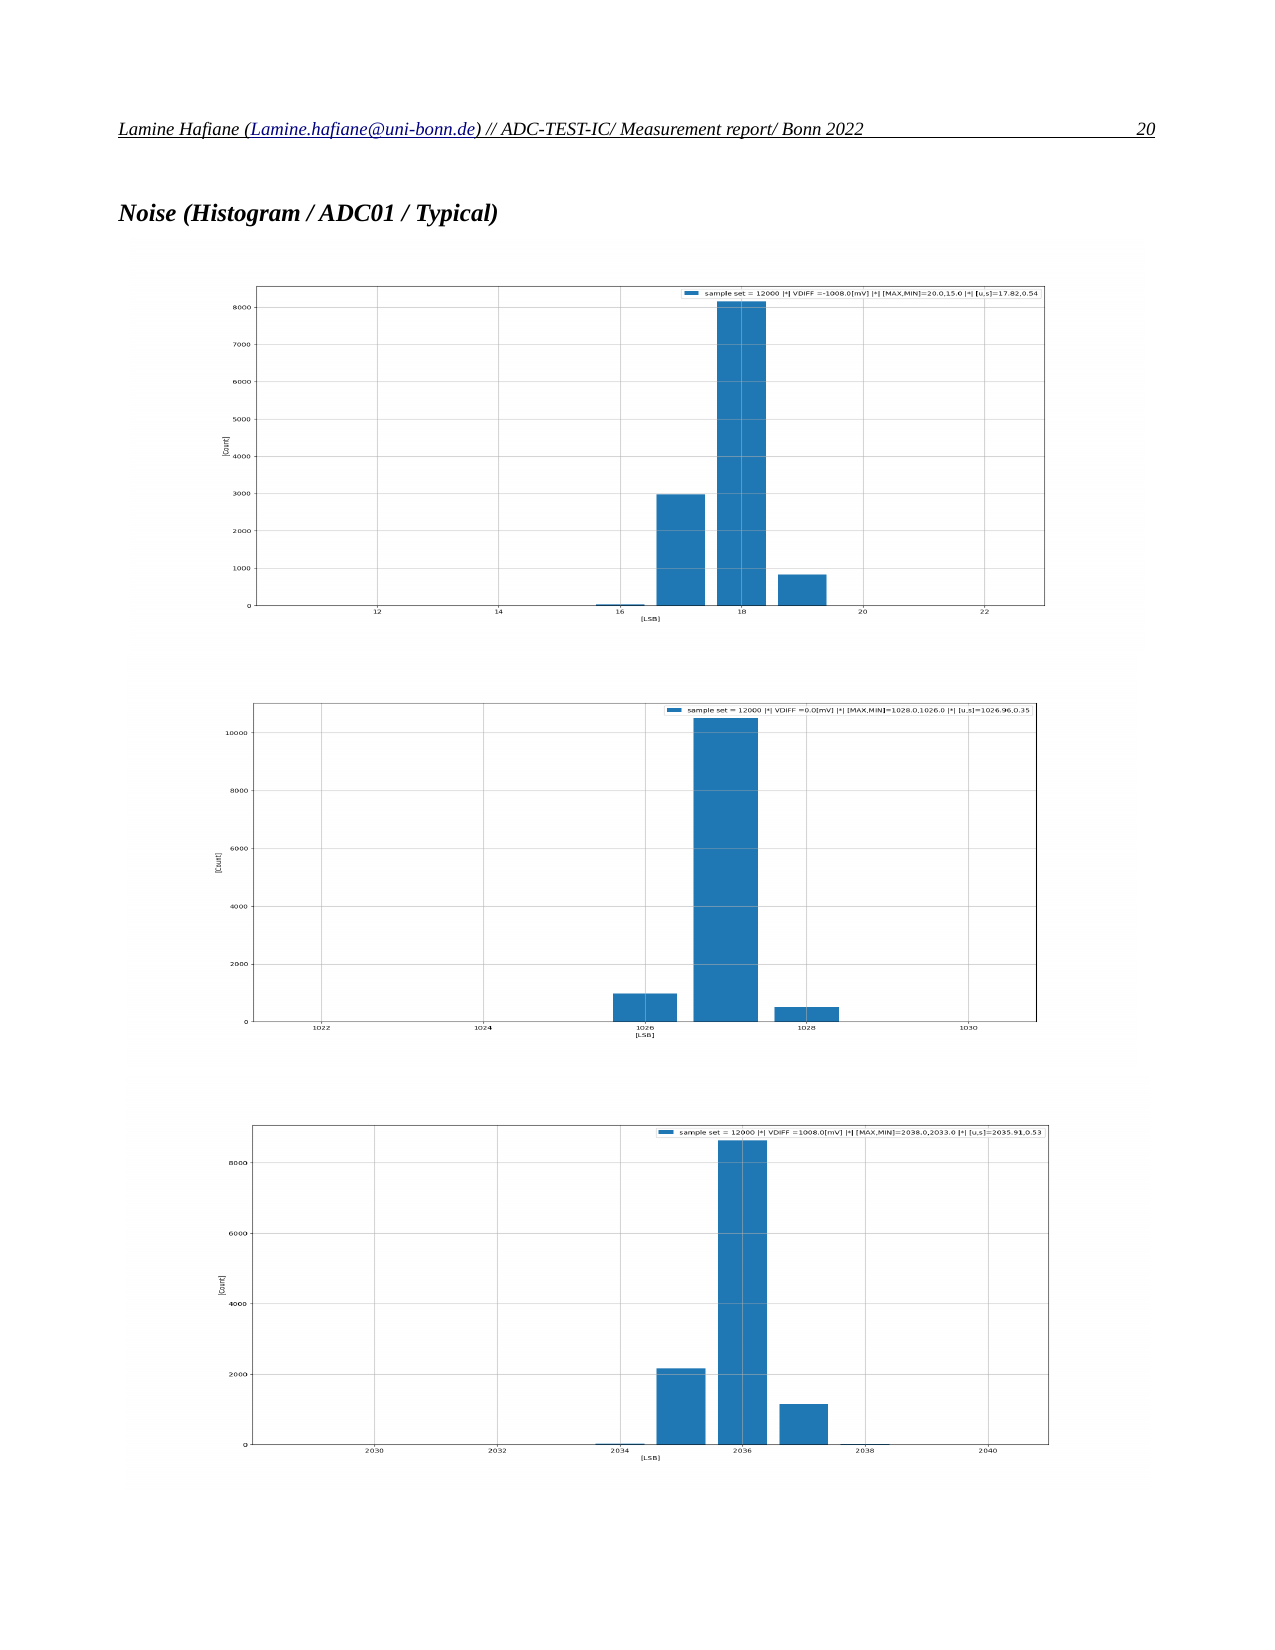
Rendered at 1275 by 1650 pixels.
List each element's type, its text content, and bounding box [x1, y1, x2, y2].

picture [125, 1076, 1150, 1490]
picture [129, 236, 1145, 651]
picture [127, 653, 1137, 1067]
text Noise (Histogram / ADC01 / Typical) [118, 198, 1157, 227]
